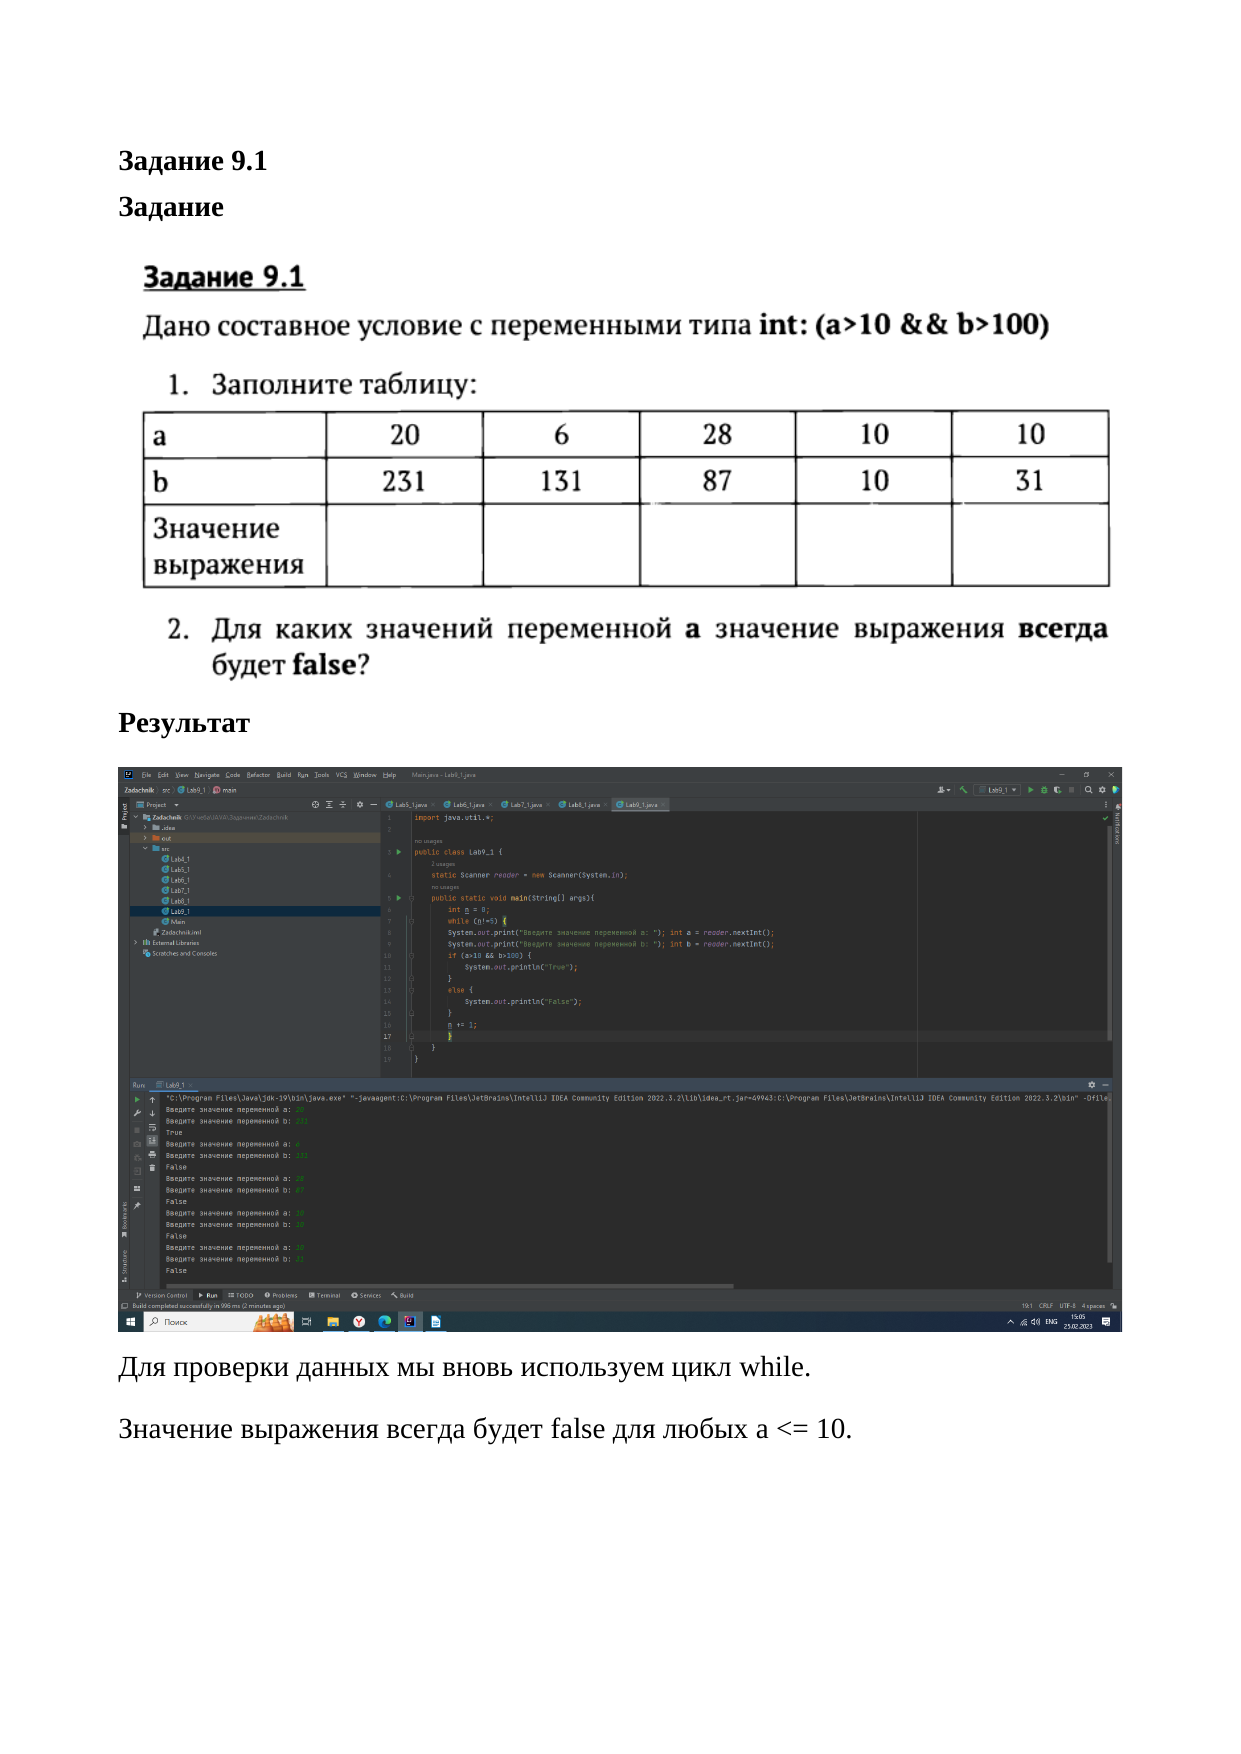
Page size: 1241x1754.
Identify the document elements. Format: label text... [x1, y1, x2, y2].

picture [118, 767, 1123, 1332]
picture [118, 251, 1123, 689]
subtitle Задание [118, 189, 1122, 223]
subtitle Задание 9.1 [118, 143, 1122, 177]
text Для проверки данных мы вновь используем цикл while. [118, 1332, 1122, 1382]
text Значение выражения всегда будет false для любых a <= 10. [118, 1411, 1122, 1444]
subtitle Результат [118, 689, 1122, 739]
